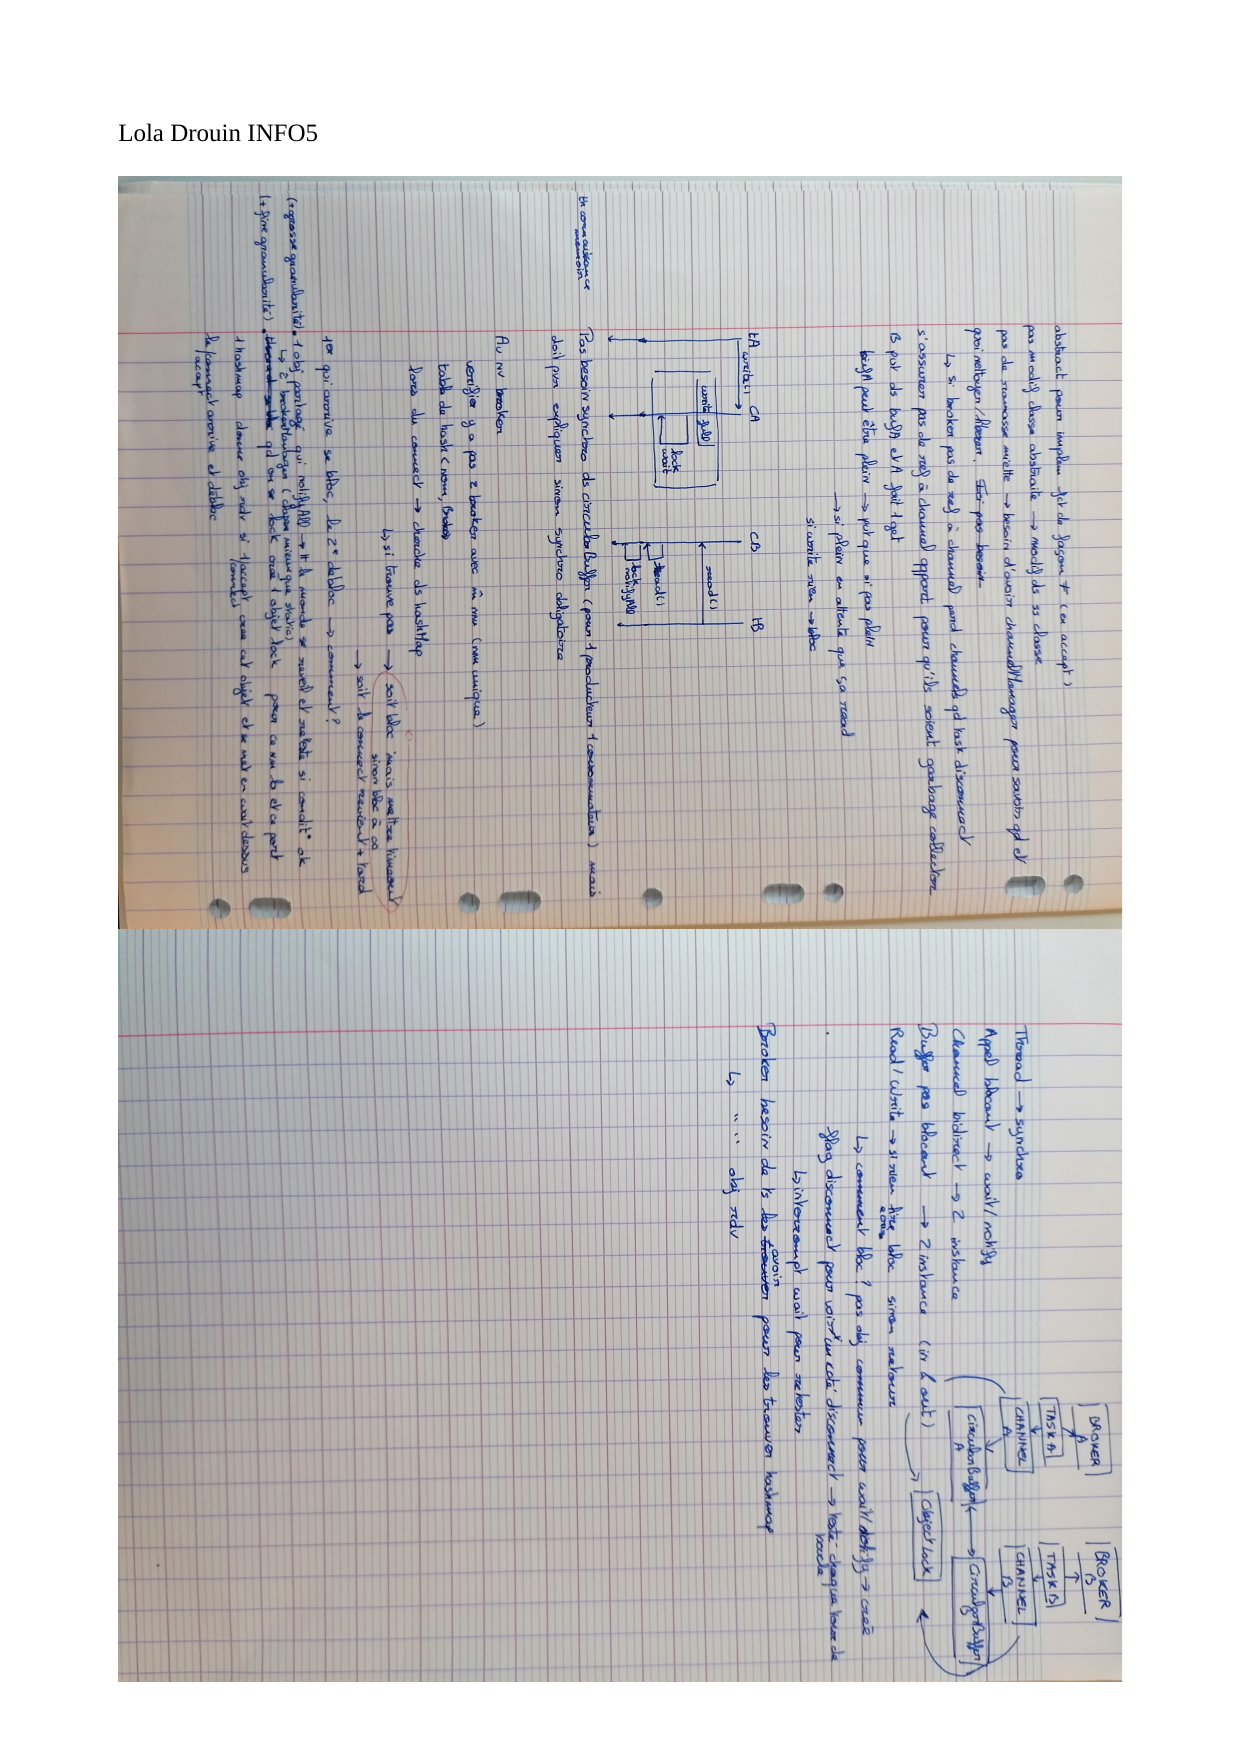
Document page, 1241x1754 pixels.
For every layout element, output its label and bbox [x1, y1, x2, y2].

picture [118, 176, 1123, 1682]
